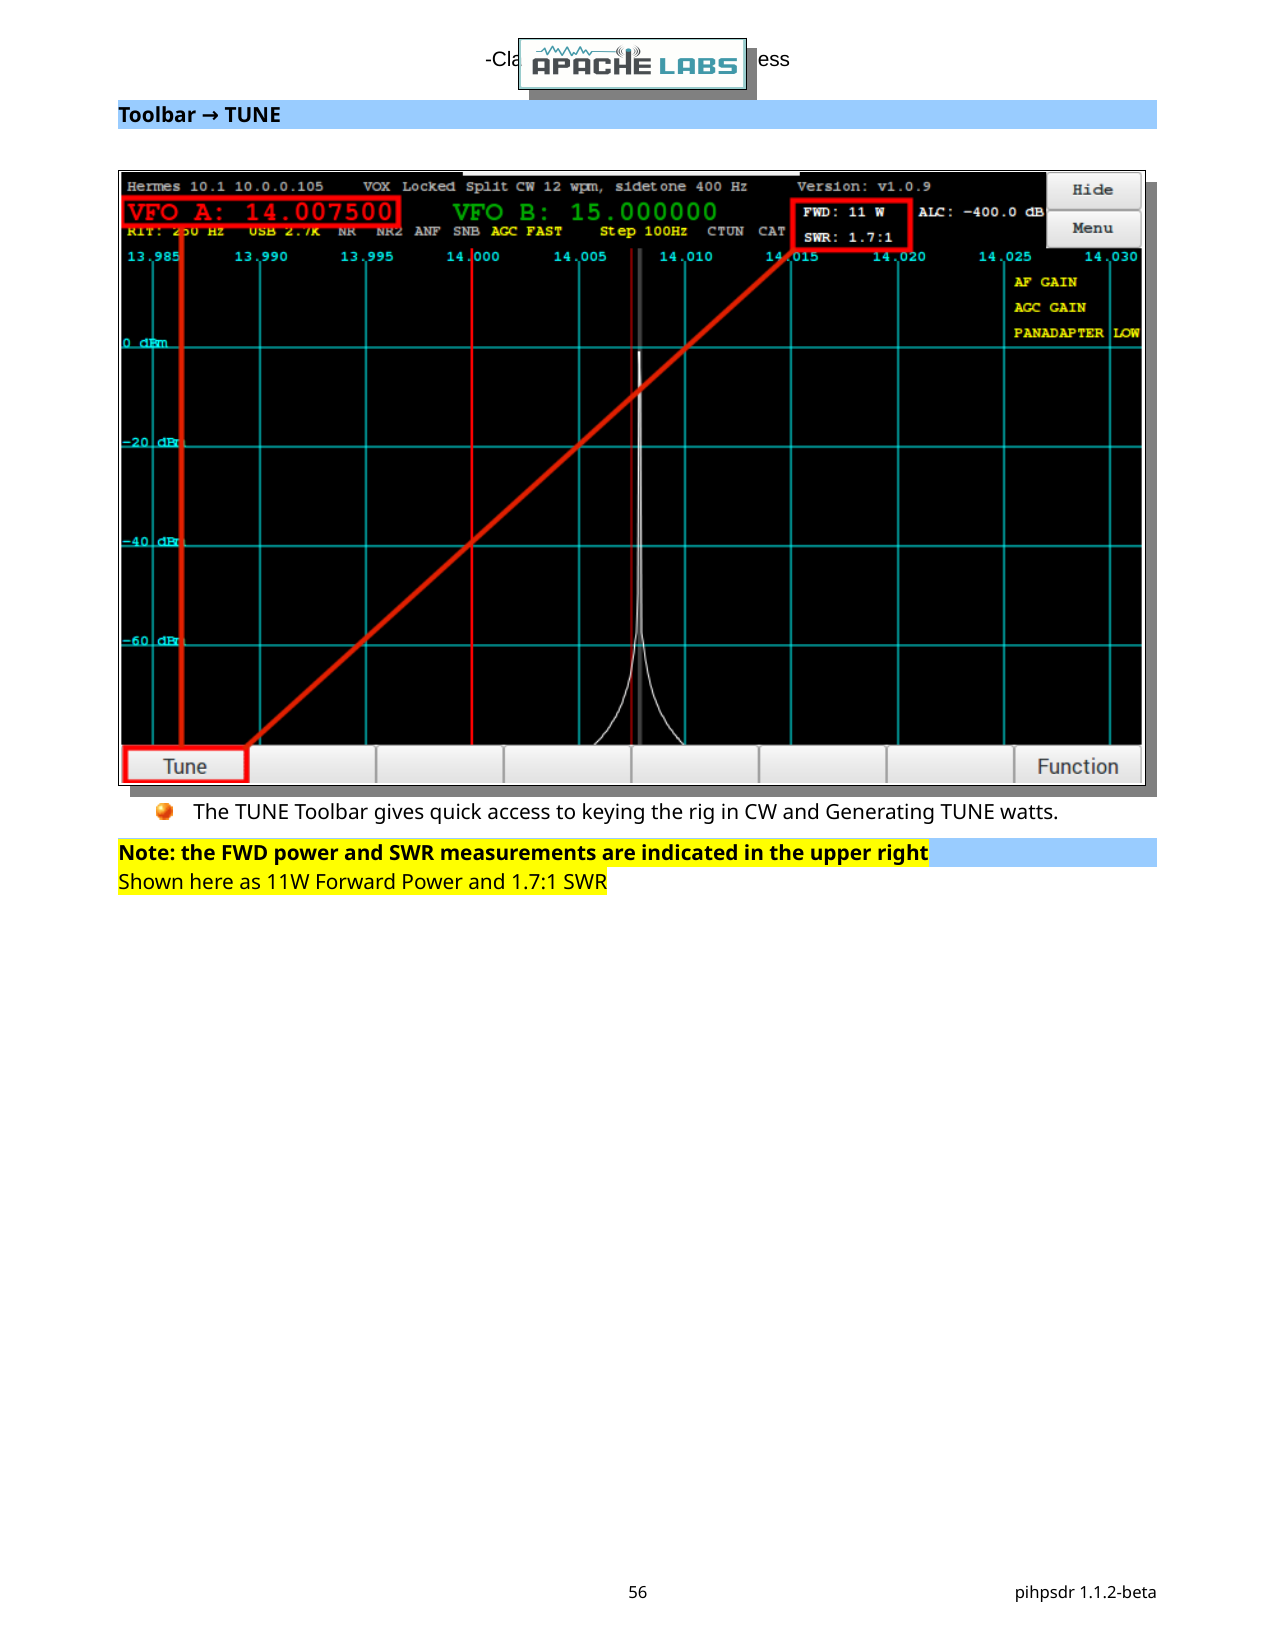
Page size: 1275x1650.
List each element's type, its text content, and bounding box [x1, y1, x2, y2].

subtitle Note: the FWD power and SWR measurements are indicated in the upper right [118, 838, 1157, 867]
list The TUNE Toolbar gives quick access to keying the rig in CW and Generating TUNE watts. [156, 797, 1157, 826]
picture [156, 803, 173, 820]
picture [521, 40, 744, 87]
picture [121, 172, 1142, 783]
subtitle Toolbar → TUNE [118, 100, 1157, 129]
text Shown here as 11W Forward Power and 1.7:1 SWR [118, 867, 1157, 895]
